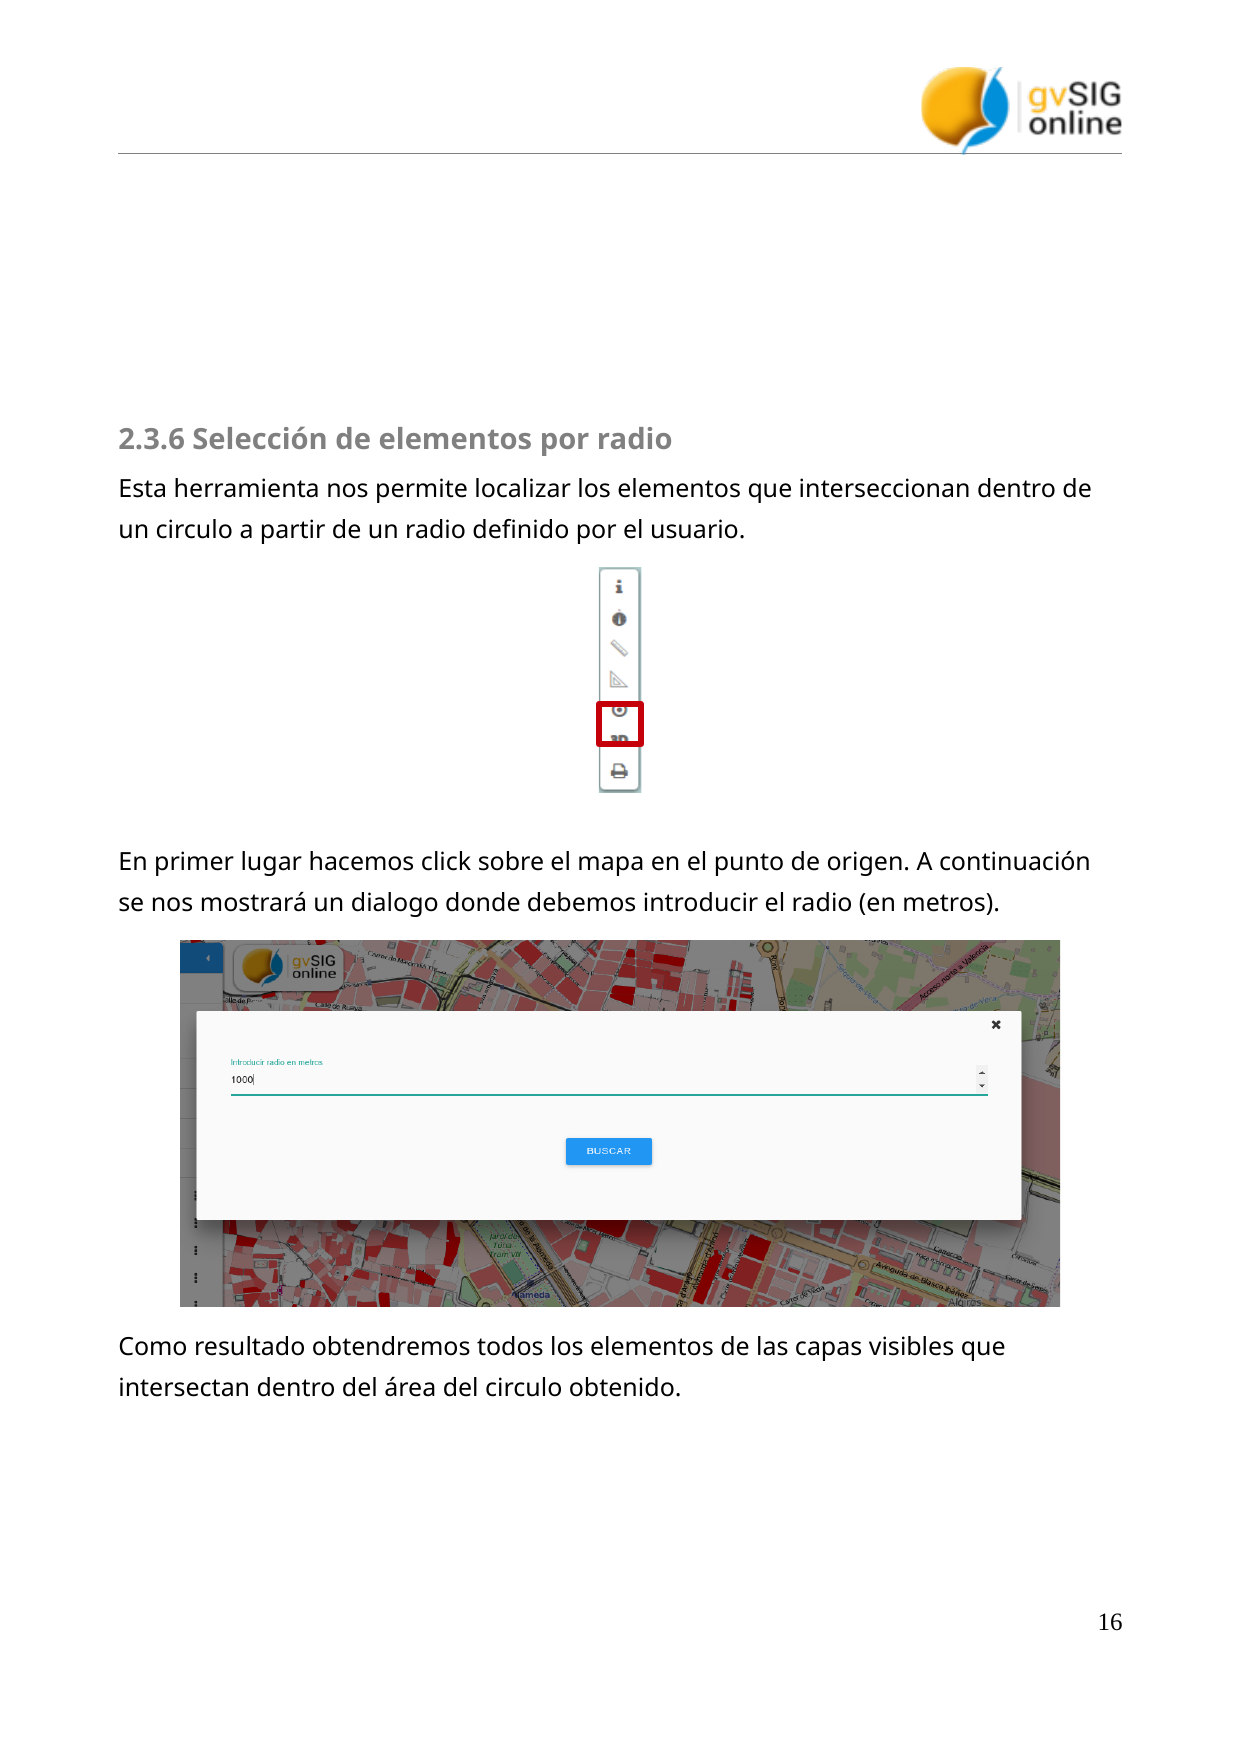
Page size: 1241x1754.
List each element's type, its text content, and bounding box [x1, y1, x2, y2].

text En primer lugar hacemos click sobre el mapa en el punto de origen. A continuación se nos mostrará un dialogo donde debemos introducir el radio (en metros). [118, 844, 1122, 919]
picture [598, 747, 642, 793]
text Como resultado obtendremos todos los elementos de las capas visibles que intersectan dentro del área del circulo obtenido. [118, 1328, 1122, 1403]
text Esta herramienta nos permite localizar los elementos que interseccionan dentro de un circulo a partir de un radio definido por el usuario. [118, 471, 1122, 546]
subtitle 2.3.6 Selección de elementos por radio [118, 418, 1122, 458]
picture [180, 940, 1061, 1307]
picture [598, 567, 642, 701]
picture [602, 707, 638, 741]
picture [921, 67, 1122, 155]
